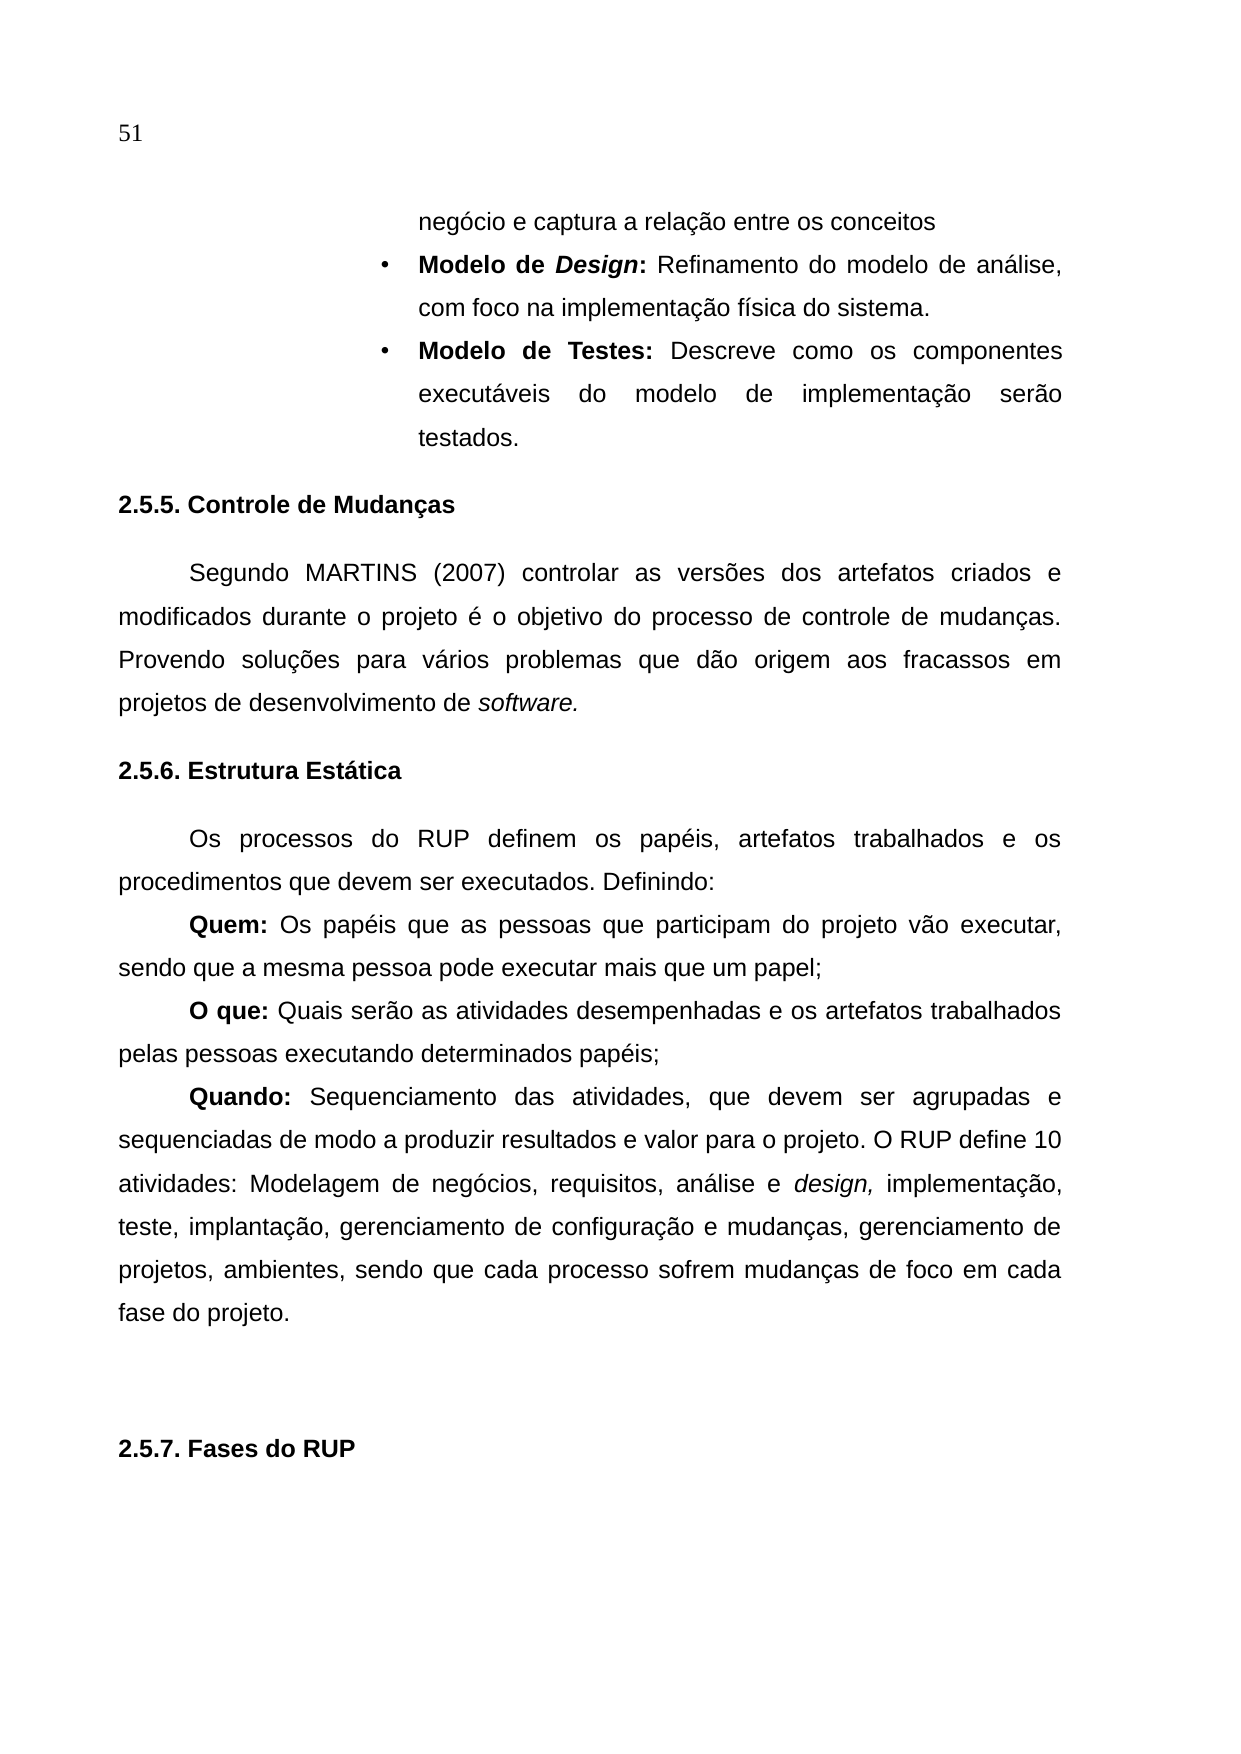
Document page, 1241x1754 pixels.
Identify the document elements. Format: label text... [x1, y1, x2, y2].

text Os processos do RUP definem os papéis, artefatos trabalhados e os procedimentos que devem ser executados. Definindo: [118, 823, 1063, 895]
list negócio e captura a relação entre os conceitos [381, 207, 1063, 235]
subtitle 2.5.5. Controle de Mudanças [118, 490, 1063, 519]
list Modelo de Design: Refinamento do modelo de análise, com foco na implementação física do sistema. [381, 250, 1063, 322]
text Segundo MARTINS (2007) controlar as versões dos artefatos criados e modificados durante o projeto é o objetivo do processo de controle de mudanças. Provendo soluções para vários problemas que dão origem aos fracassos em projetos de desenvolvimento de software. [118, 558, 1063, 716]
text Quando: Sequenciamento das atividades, que devem ser agrupadas e sequenciadas de modo a produzir resultados e valor para o projeto. O RUP define 10 atividades: Modelagem de negócios, requisitos, análise e design, implementação, teste, implantação, gerenciamento de configuração e mudanças, gerenciamento de projetos, ambientes, sendo que cada processo sofrem mudanças de foco em cada fase do projeto. [118, 1082, 1063, 1327]
list Modelo de Testes: Descreve como os componentes executáveis do modelo de implementação serão testados. [381, 336, 1063, 451]
text Quem: Os papéis que as pessoas que participam do projeto vão executar, sendo que a mesma pessoa pode executar mais que um papel; [118, 910, 1063, 982]
subtitle 2.5.7. Fases do RUP [118, 1434, 1063, 1462]
subtitle 2.5.6. Estrutura Estática [118, 756, 1063, 784]
text O que: Quais serão as atividades desempenhadas e os artefatos trabalhados pelas pessoas executando determinados papéis; [118, 996, 1063, 1068]
